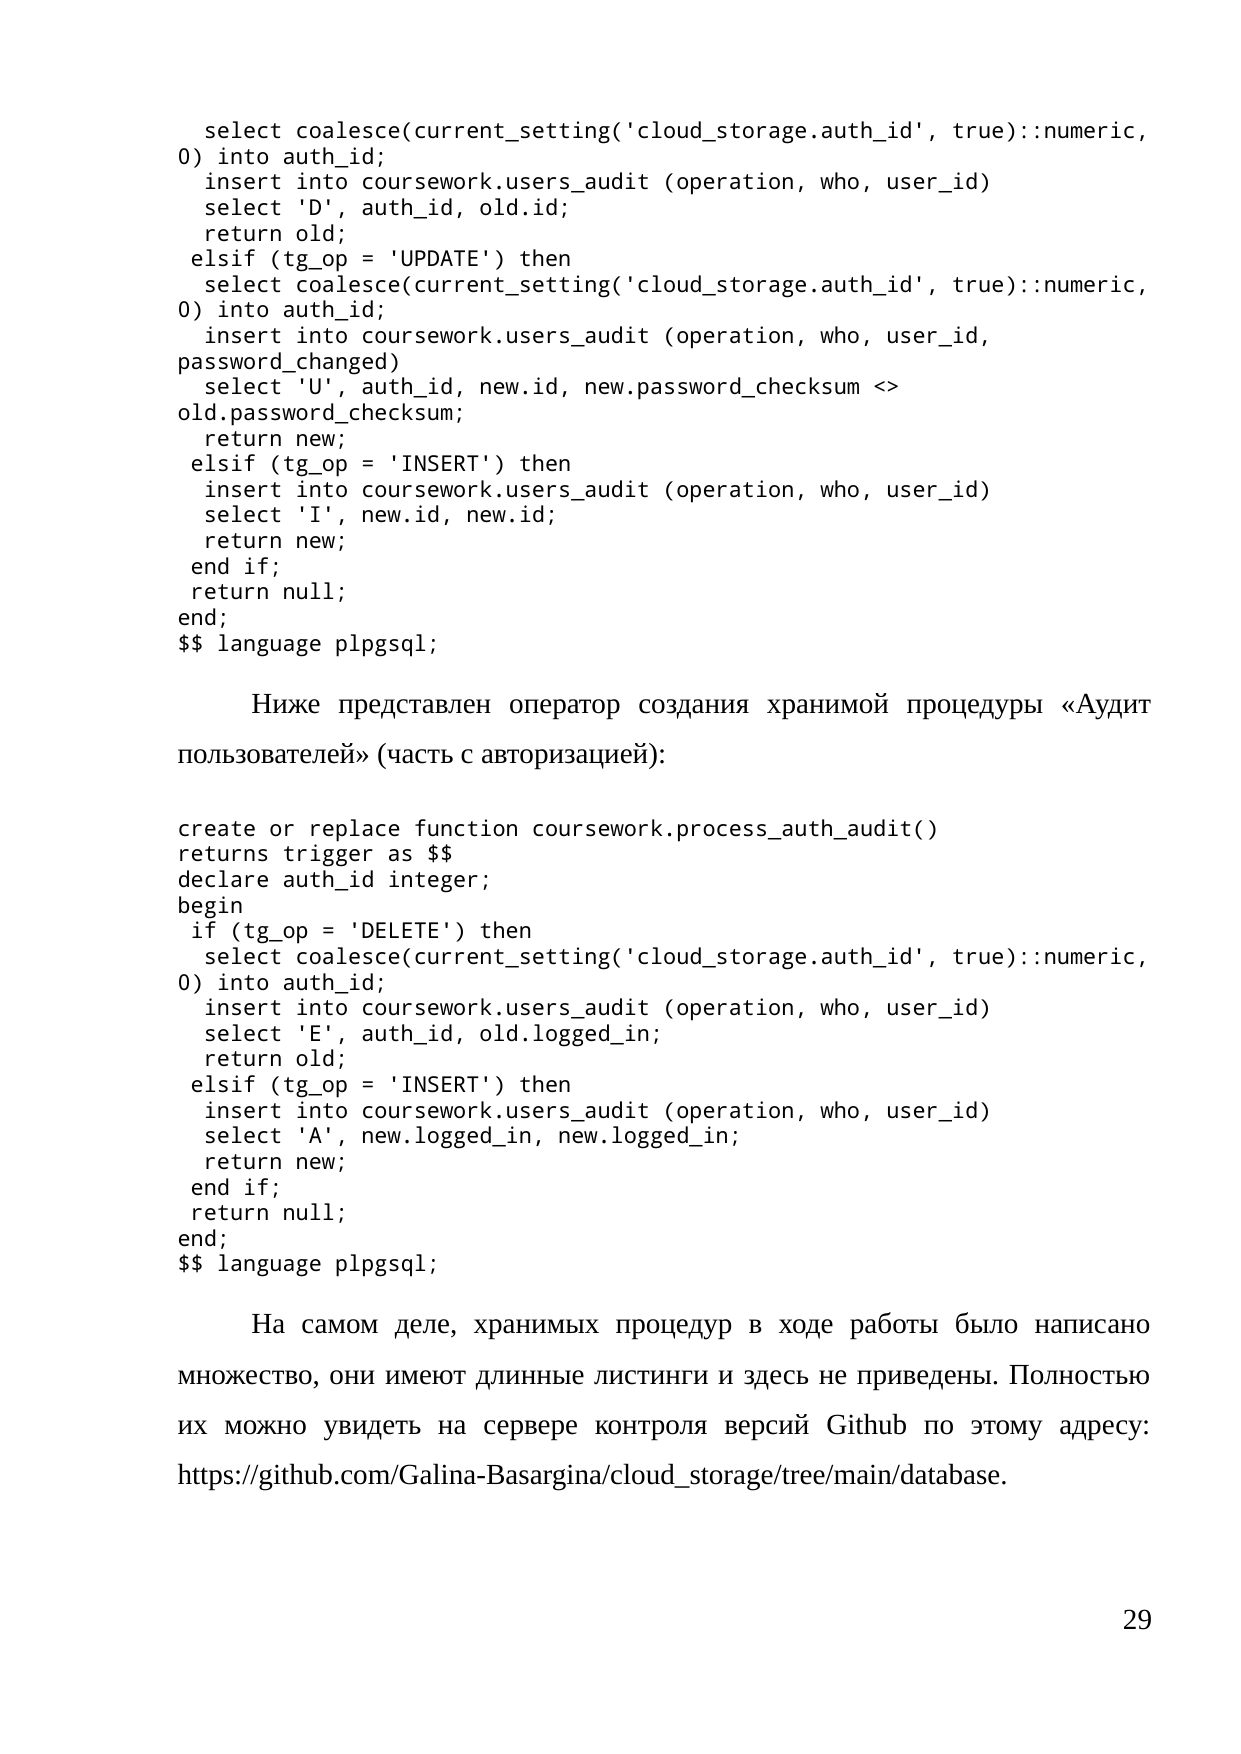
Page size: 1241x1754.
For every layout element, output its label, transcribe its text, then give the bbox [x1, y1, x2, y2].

text $$ language plpgsql; [177, 631, 1152, 656]
text insert into coursework.users_audit (operation, who, user_id) [177, 1098, 1152, 1123]
text returns trigger as $$ [177, 841, 1152, 867]
text select 'I', new.id, new.id; [177, 502, 1152, 528]
text $$ language plpgsql; [177, 1251, 1152, 1277]
text return null; [177, 579, 1152, 605]
text select coalesce(current_setting('cloud_storage.auth_id', true)::numeric, 0) into auth_id; [177, 118, 1152, 169]
text return old; [177, 221, 1152, 246]
text select 'D', auth_id, old.id; [177, 195, 1152, 221]
text return new; [177, 426, 1152, 451]
text end; [177, 1226, 1152, 1251]
text if (tg_op = 'DELETE') then [177, 918, 1152, 944]
text return new; [177, 528, 1152, 554]
text Ниже представлен оператор создания хранимой процедуры «Аудит пользователей» (часть с авторизацией): [177, 686, 1152, 769]
text select 'A', new.logged_in, new.logged_in; [177, 1123, 1152, 1149]
text end if; [177, 554, 1152, 579]
text declare auth_id integer; [177, 867, 1152, 893]
text insert into coursework.users_audit (operation, who, user_id, password_changed) [177, 323, 1152, 374]
text insert into coursework.users_audit (operation, who, user_id) [177, 477, 1152, 502]
text end if; [177, 1174, 1152, 1200]
text create or replace function coursework.process_auth_audit() [177, 816, 1152, 841]
text select 'E', auth_id, old.logged_in; [177, 1021, 1152, 1046]
text elsif (tg_op = 'UPDATE') then [177, 246, 1152, 272]
text На самом деле, хранимых процедур в ходе работы было написано множество, они имеют длинные листинги и здесь не приведены. Полностью их можно увидеть на сервере контроля версий Github по этому адресу: https://github.com/Galina-Basargina/cloud_storage/tree/main/database. [177, 1307, 1152, 1491]
text insert into coursework.users_audit (operation, who, user_id) [177, 169, 1152, 195]
text begin [177, 893, 1152, 918]
text select coalesce(current_setting('cloud_storage.auth_id', true)::numeric, 0) into auth_id; [177, 944, 1152, 995]
text insert into coursework.users_audit (operation, who, user_id) [177, 995, 1152, 1021]
text select 'U', auth_id, new.id, new.password_checksum <> old.password_checksum; [177, 374, 1152, 426]
text end; [177, 605, 1152, 631]
text return null; [177, 1200, 1152, 1226]
text return new; [177, 1149, 1152, 1174]
text elsif (tg_op = 'INSERT') then [177, 1072, 1152, 1098]
text return old; [177, 1046, 1152, 1072]
text select coalesce(current_setting('cloud_storage.auth_id', true)::numeric, 0) into auth_id; [177, 272, 1152, 323]
text elsif (tg_op = 'INSERT') then [177, 451, 1152, 477]
